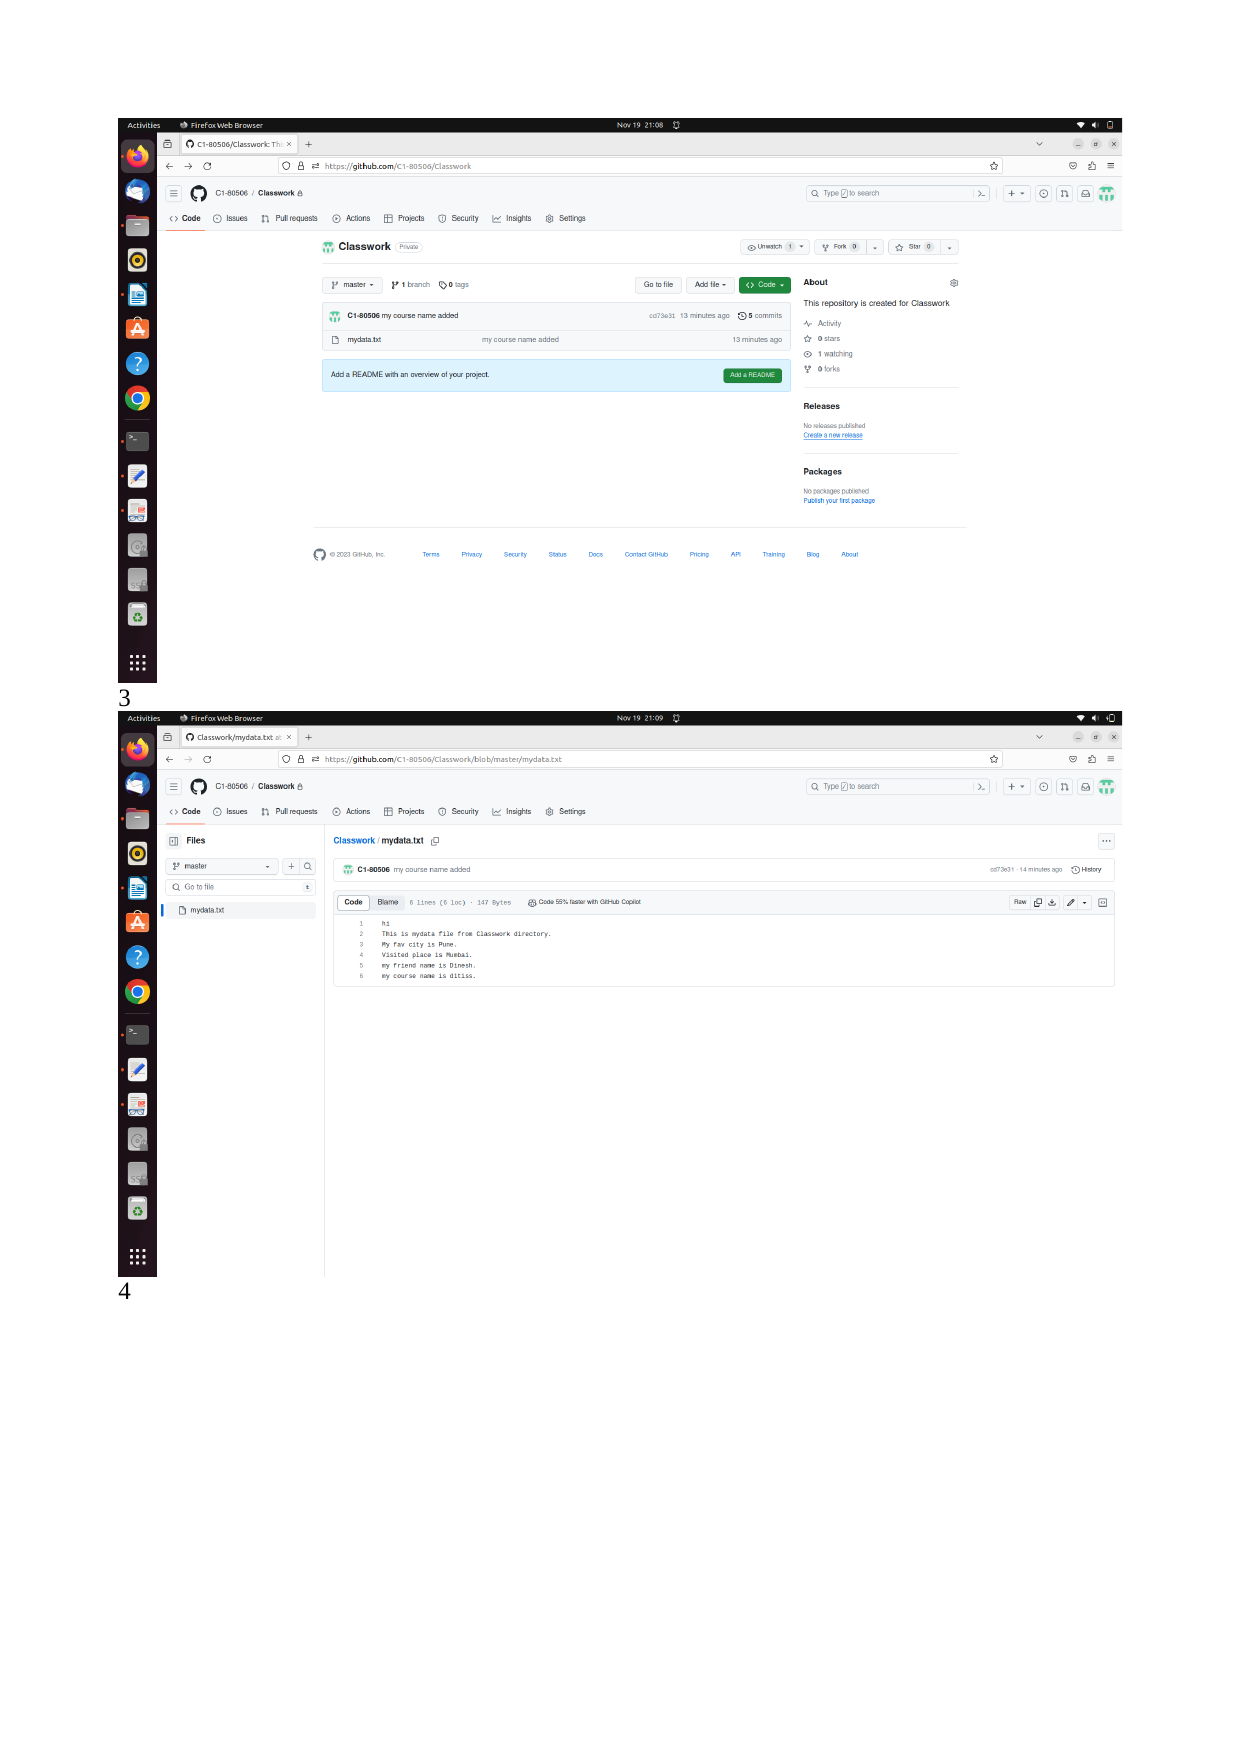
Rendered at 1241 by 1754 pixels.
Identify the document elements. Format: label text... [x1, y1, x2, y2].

picture [118, 711, 1123, 1277]
text 3 [118, 683, 1122, 711]
text 4 [118, 1277, 1122, 1305]
picture [118, 118, 1123, 683]
